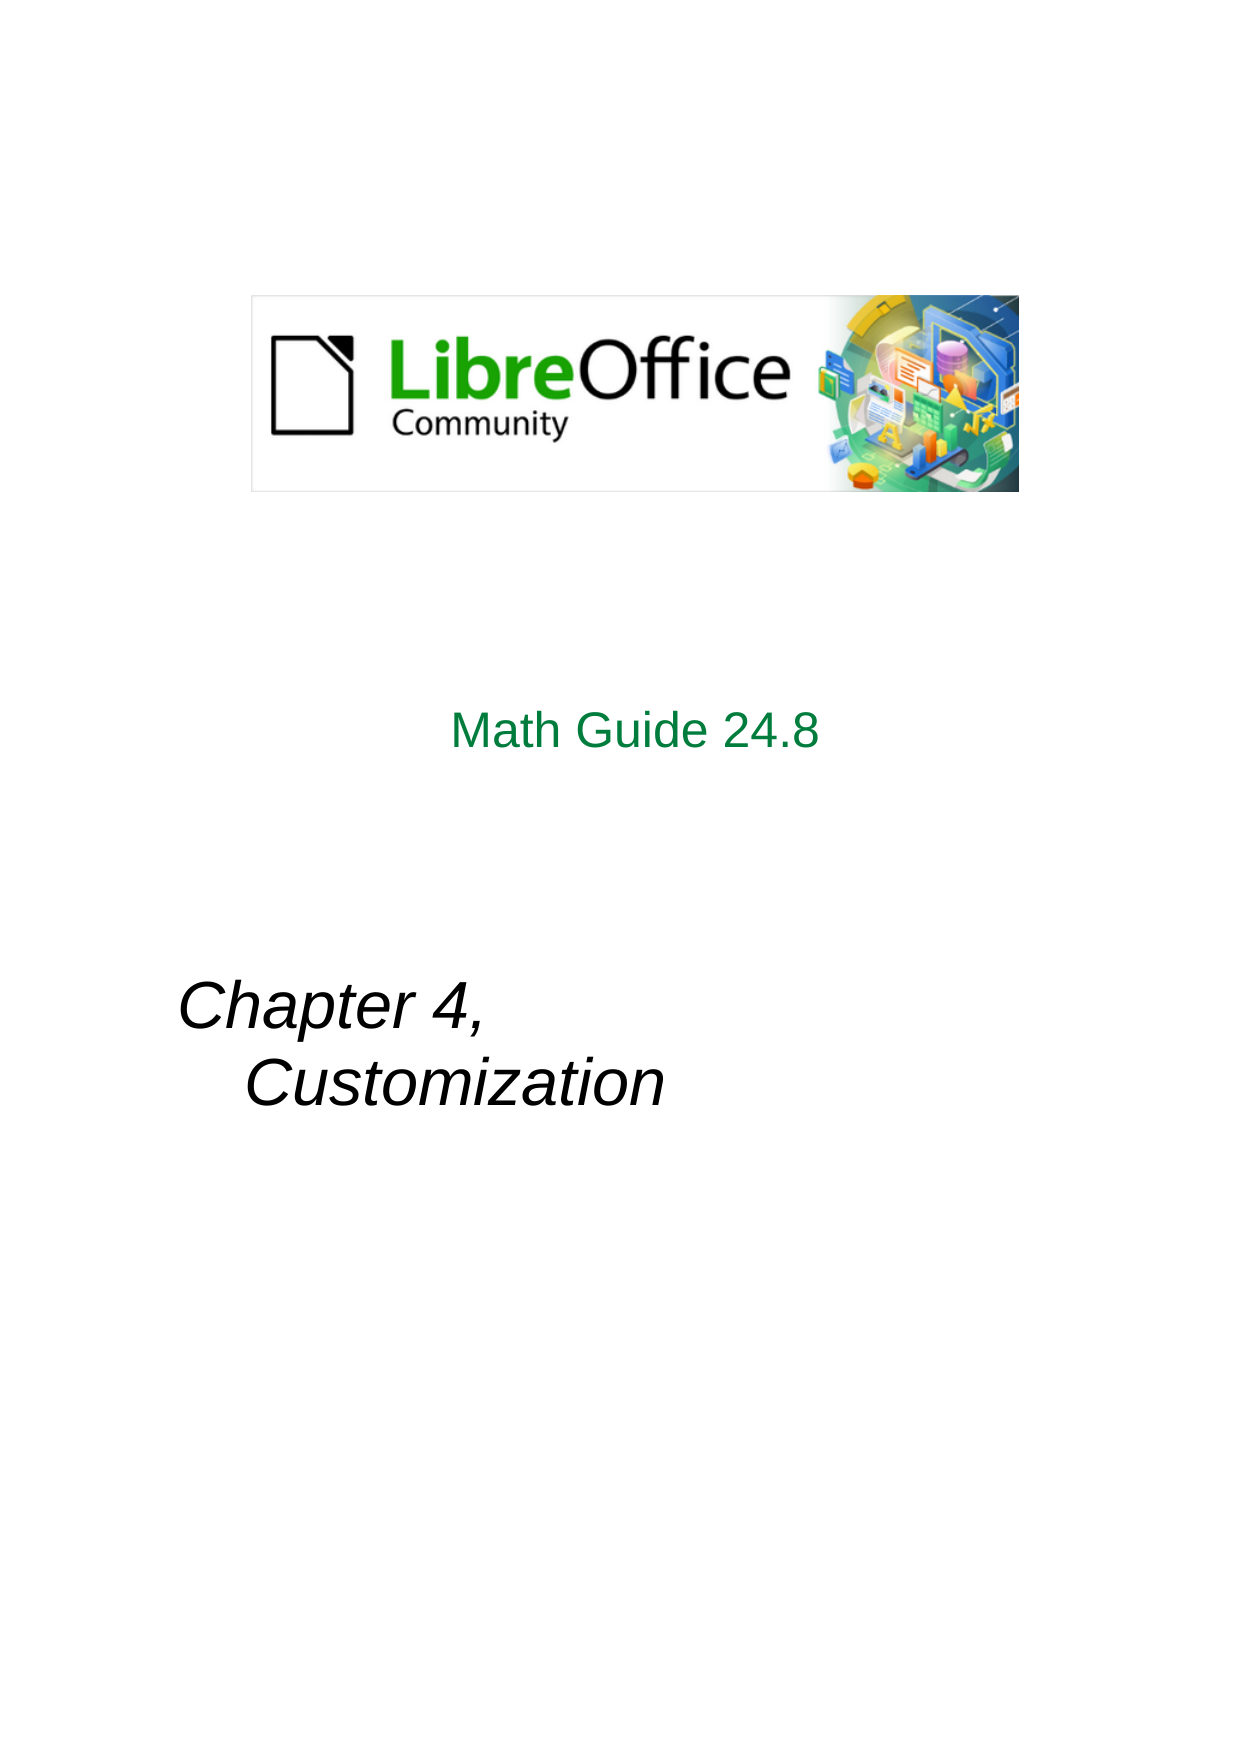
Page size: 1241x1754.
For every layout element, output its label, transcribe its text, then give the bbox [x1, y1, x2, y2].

text Math Guide 24.8 [177, 700, 1093, 758]
picture [251, 295, 1019, 492]
title Chapter 4, Customization [177, 966, 1093, 1119]
